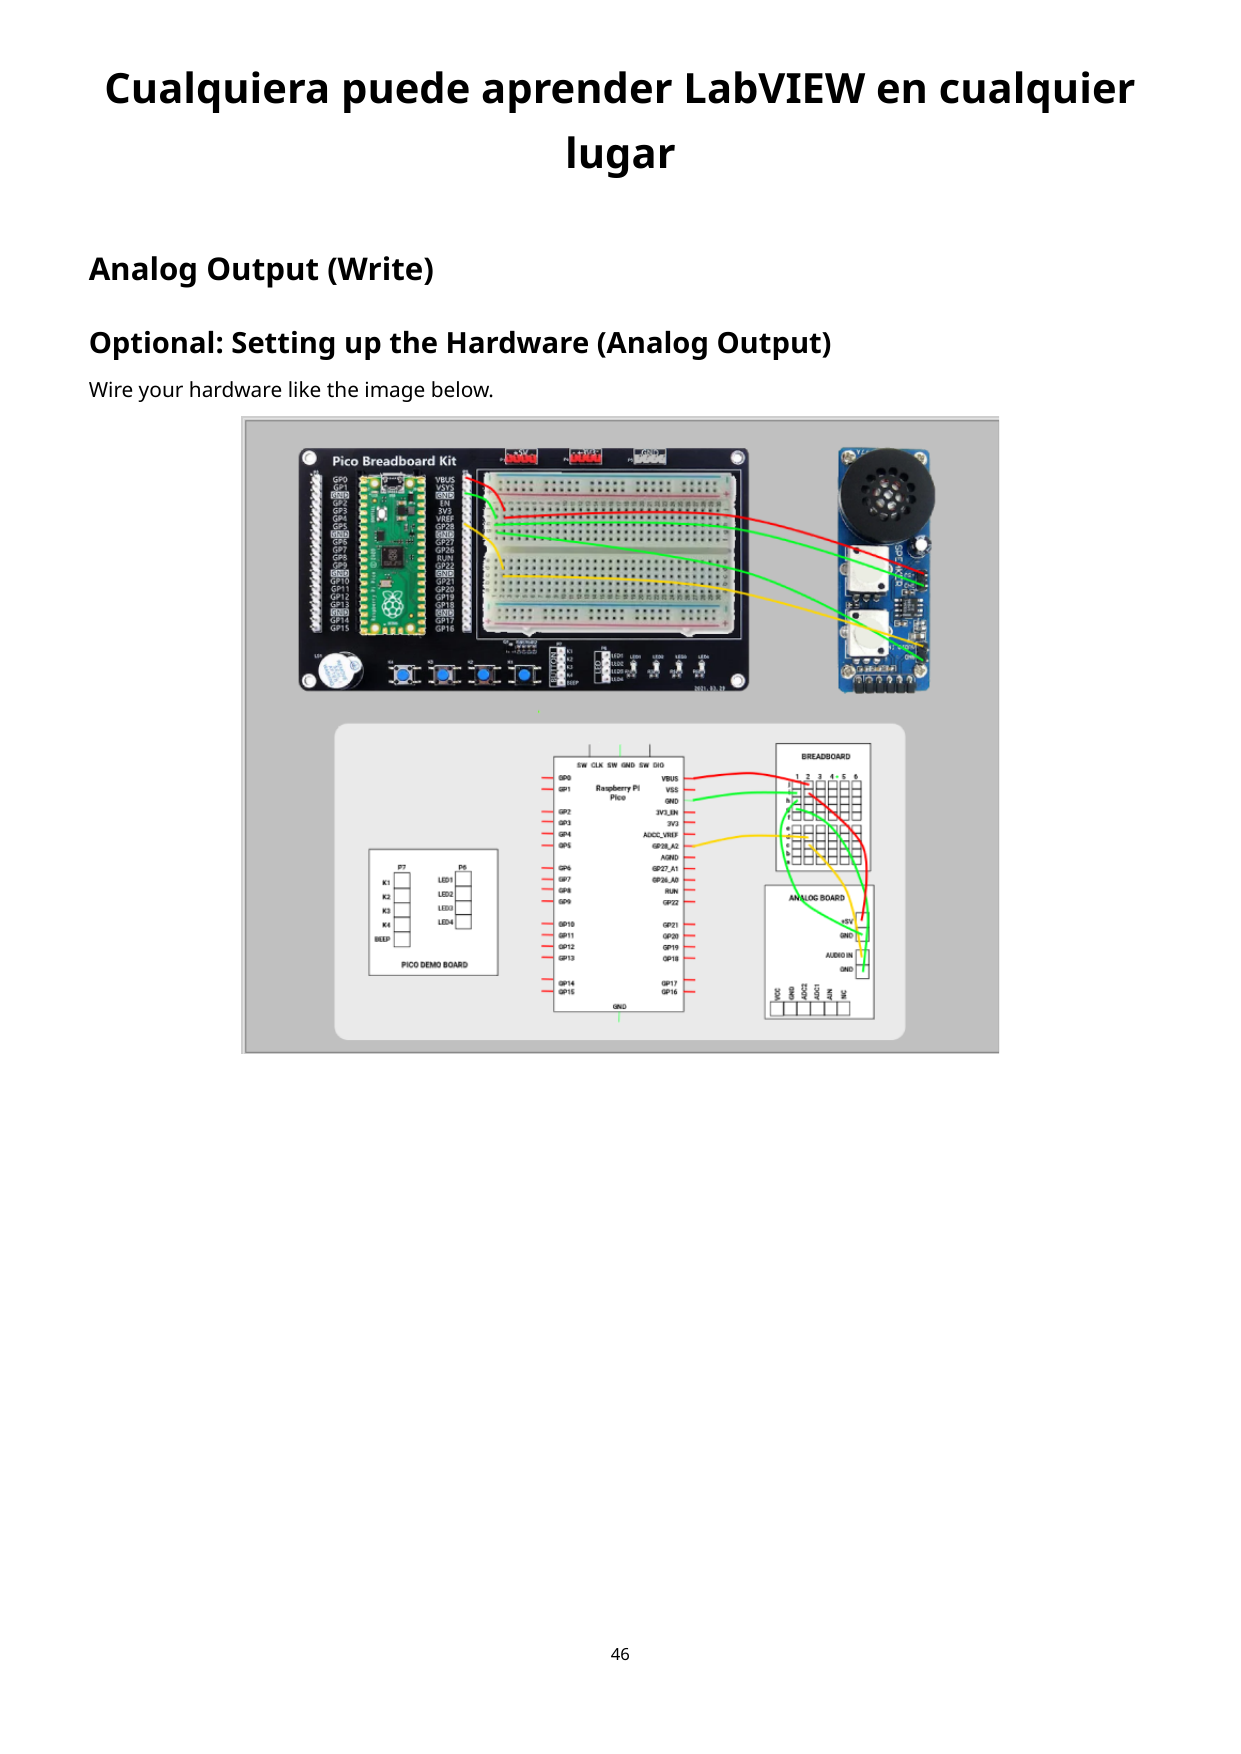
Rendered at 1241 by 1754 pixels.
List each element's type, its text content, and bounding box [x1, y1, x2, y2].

subtitle Analog Output (Write) [88, 247, 1152, 289]
subtitle Optional: Setting up the Hardware (Analog Output) [88, 323, 1152, 362]
picture [241, 416, 1000, 1054]
text Wire your hardware like the image below. [88, 375, 1152, 403]
